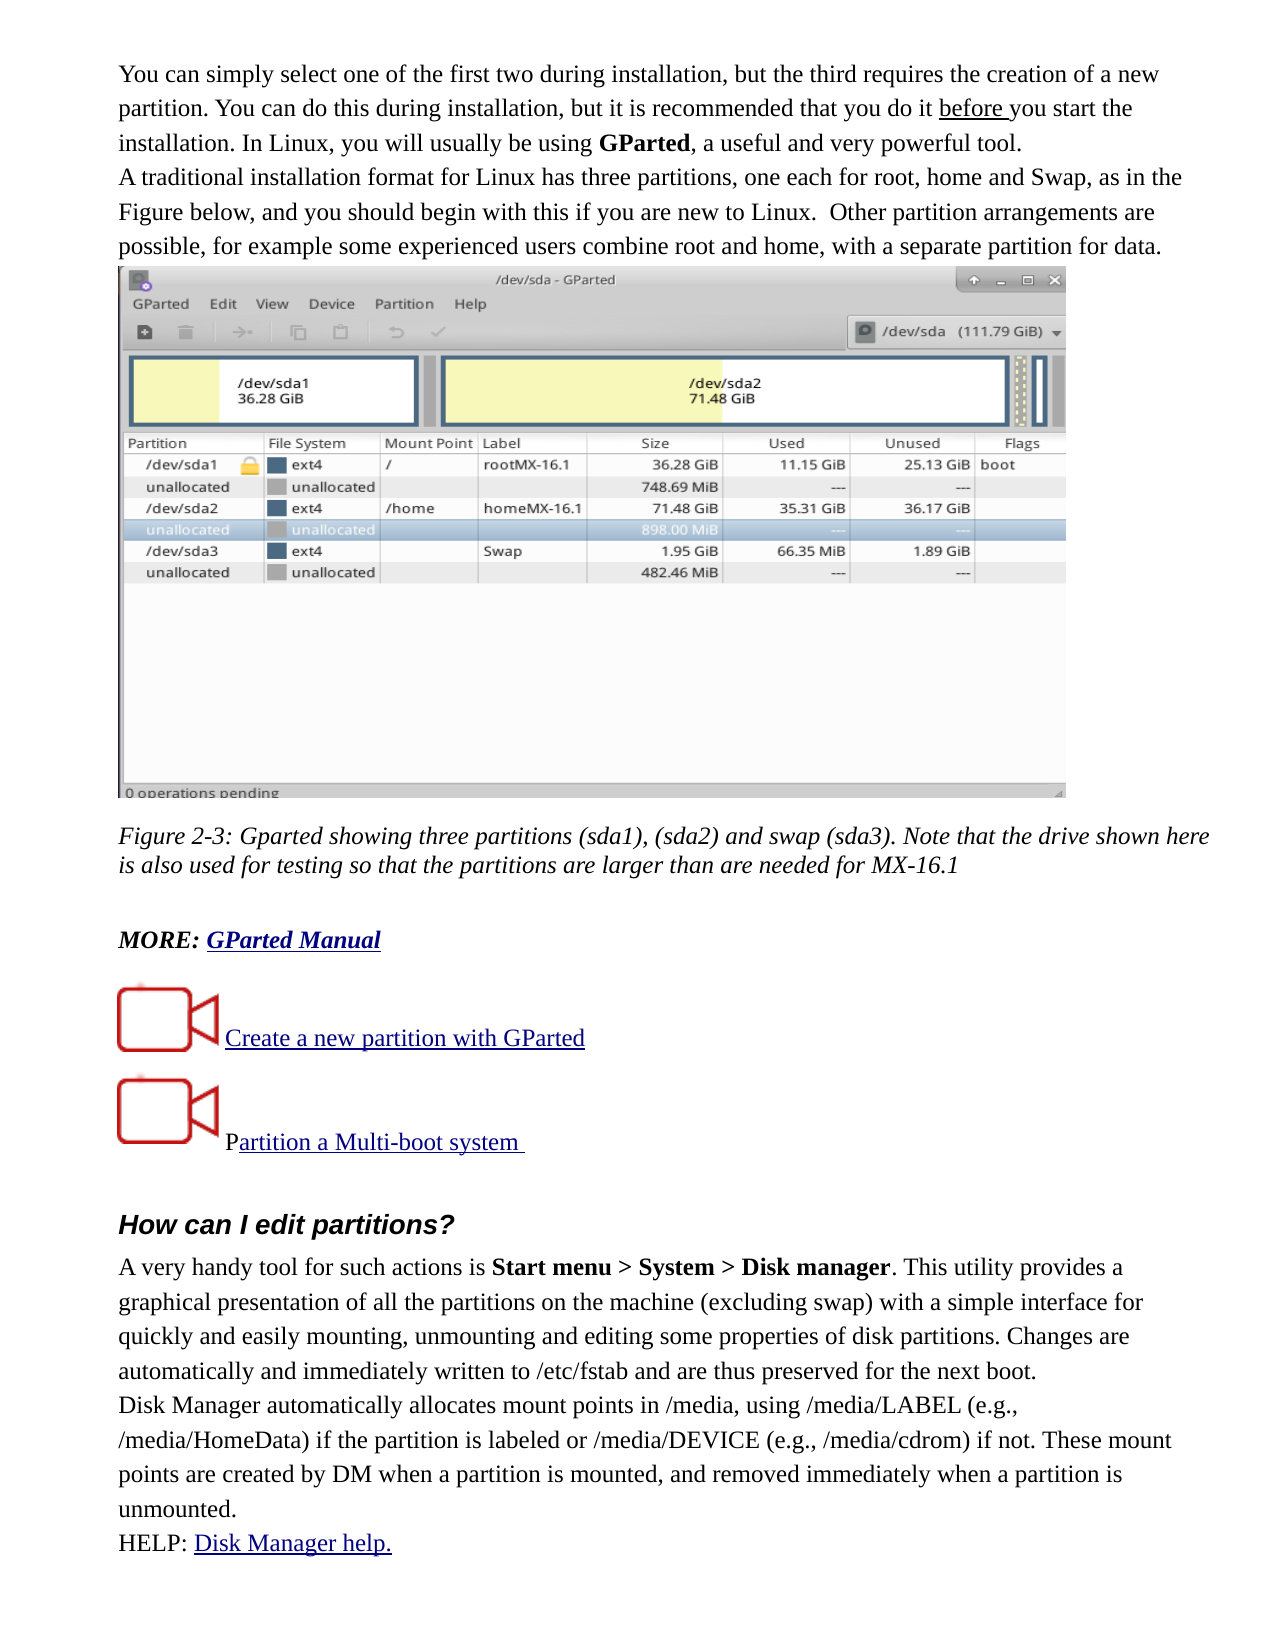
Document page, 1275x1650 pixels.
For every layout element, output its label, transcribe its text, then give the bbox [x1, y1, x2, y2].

picture [117, 969, 219, 1052]
picture [118, 266, 1066, 798]
text A traditional installation format for Linux has three partitions, one each for root, home and Swap, as in the Figure below, and you should begin with this if you are new to Linux. Other partition arrangements are possible, for example some experienced users combine root and home, with a separate partition for data. [118, 162, 1216, 260]
text MORE: GParted Manual [118, 926, 1216, 954]
text Figure 2-3: Gparted showing three partitions (sda1), (sda2) and swap (sda3). Note that the drive shown here is also used for testing so that the partitions are larger than are needed for MX-16.1 [118, 821, 1216, 878]
text Partition a Multi-boot system [118, 1127, 1216, 1155]
text A very handy tool for such actions is Start menu > System > Disk manager. This utility provides a graphical presentation of all the partitions on the machine (excluding swap) with a simple interface for quickly and easily mounting, unmounting and editing some properties of disk partitions. Changes are automatically and immediately written to /etc/fstab and are thus preserved for the next boot. [118, 1252, 1216, 1385]
text HELP: Disk Manager help. [118, 1528, 1216, 1557]
text You can simply select one of the first two during installation, but the third requires the creation of a new partition. You can do this during installation, but it is recommended that you do it before you start the installation. In Linux, you will usually be using GParted, a useful and very powerful tool. [118, 59, 1216, 157]
picture [117, 1060, 219, 1144]
text Create a new partition with GParted [219, 1023, 1216, 1052]
subtitle How can I edit partitions? [118, 1208, 1216, 1240]
text Disk Manager automatically allocates mount points in /media, using /media/LABEL (e.g., /media/HomeData) if the partition is labeled or /media/DEVICE (e.g., /media/cdrom) if not. These mount points are created by DM when a partition is mounted, and removed immediately when a partition is unmounted. [118, 1390, 1216, 1523]
